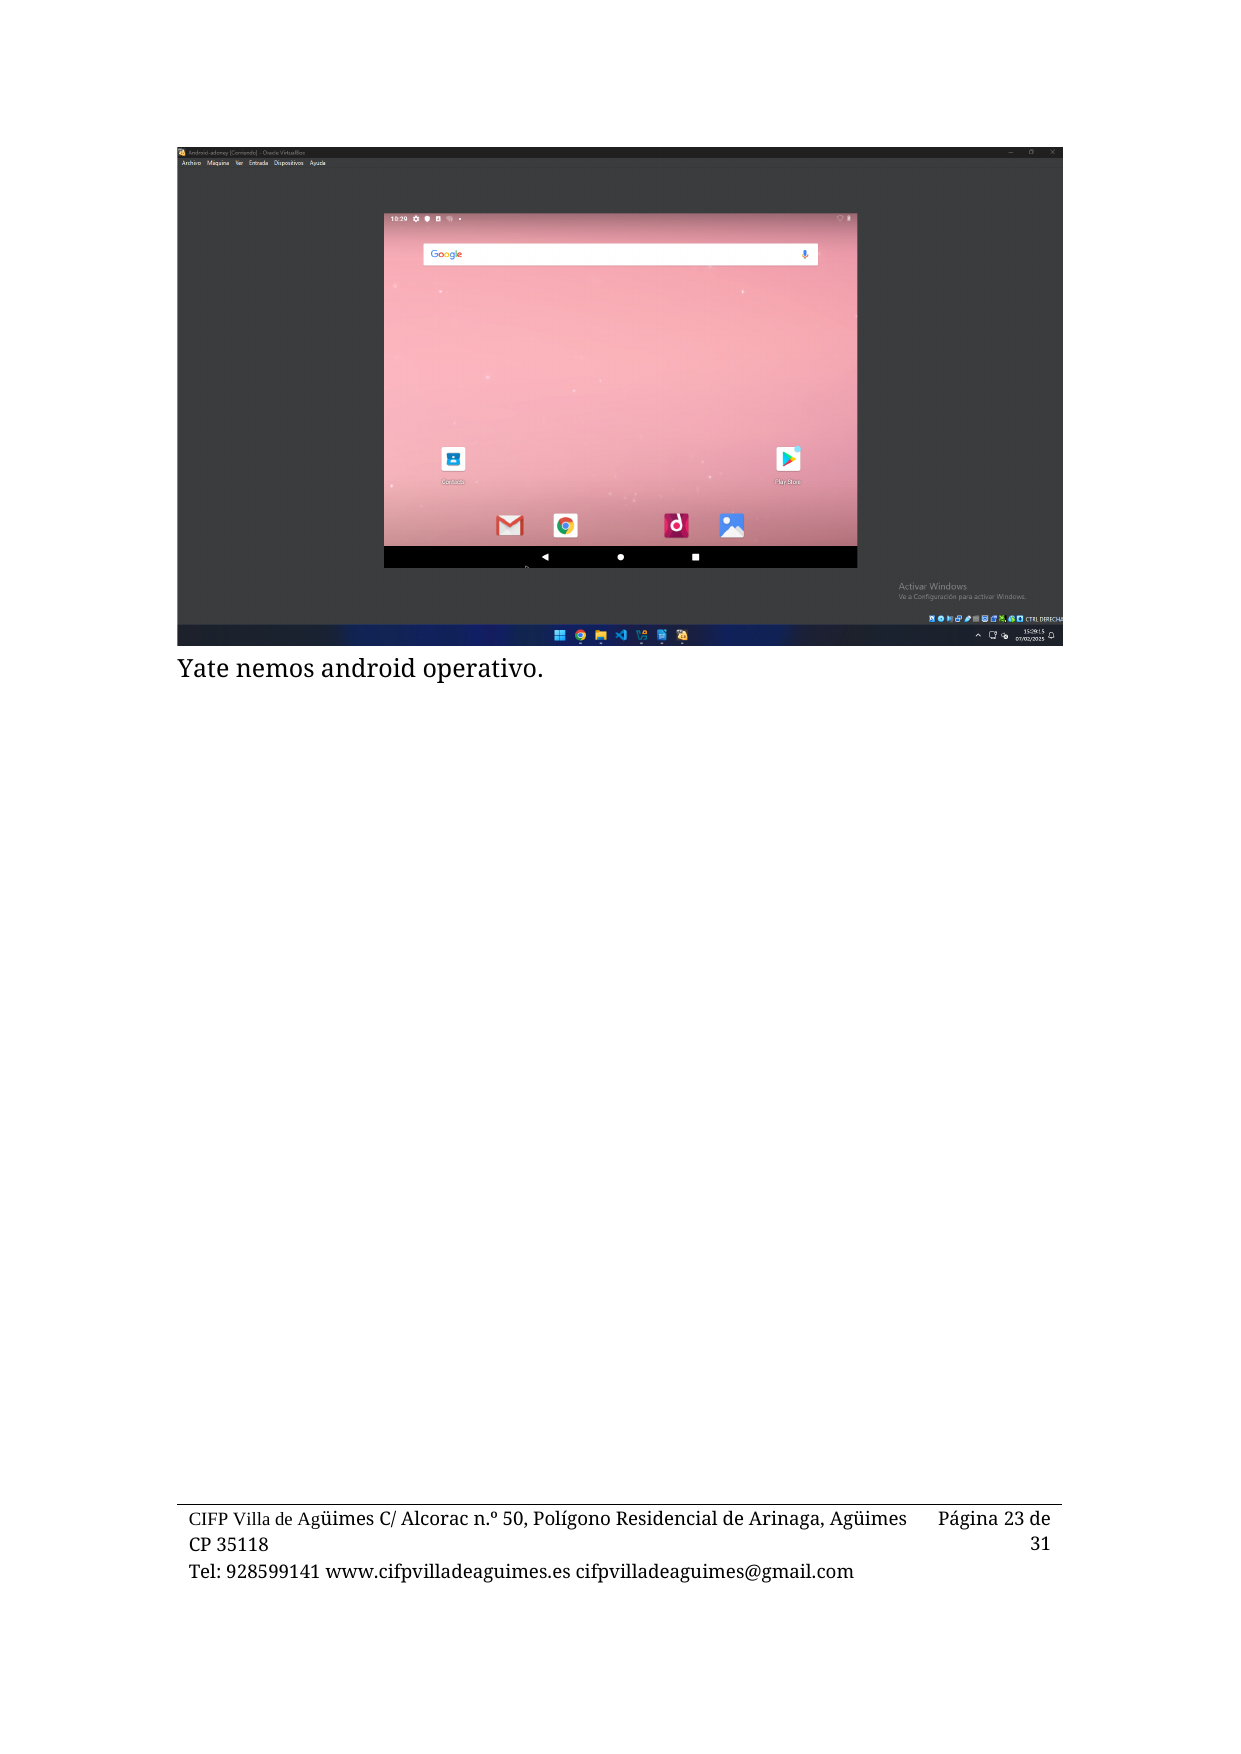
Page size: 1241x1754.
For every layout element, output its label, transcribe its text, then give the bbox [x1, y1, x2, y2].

picture [177, 147, 1063, 646]
text Yate nemos android operativo. [177, 646, 1063, 685]
